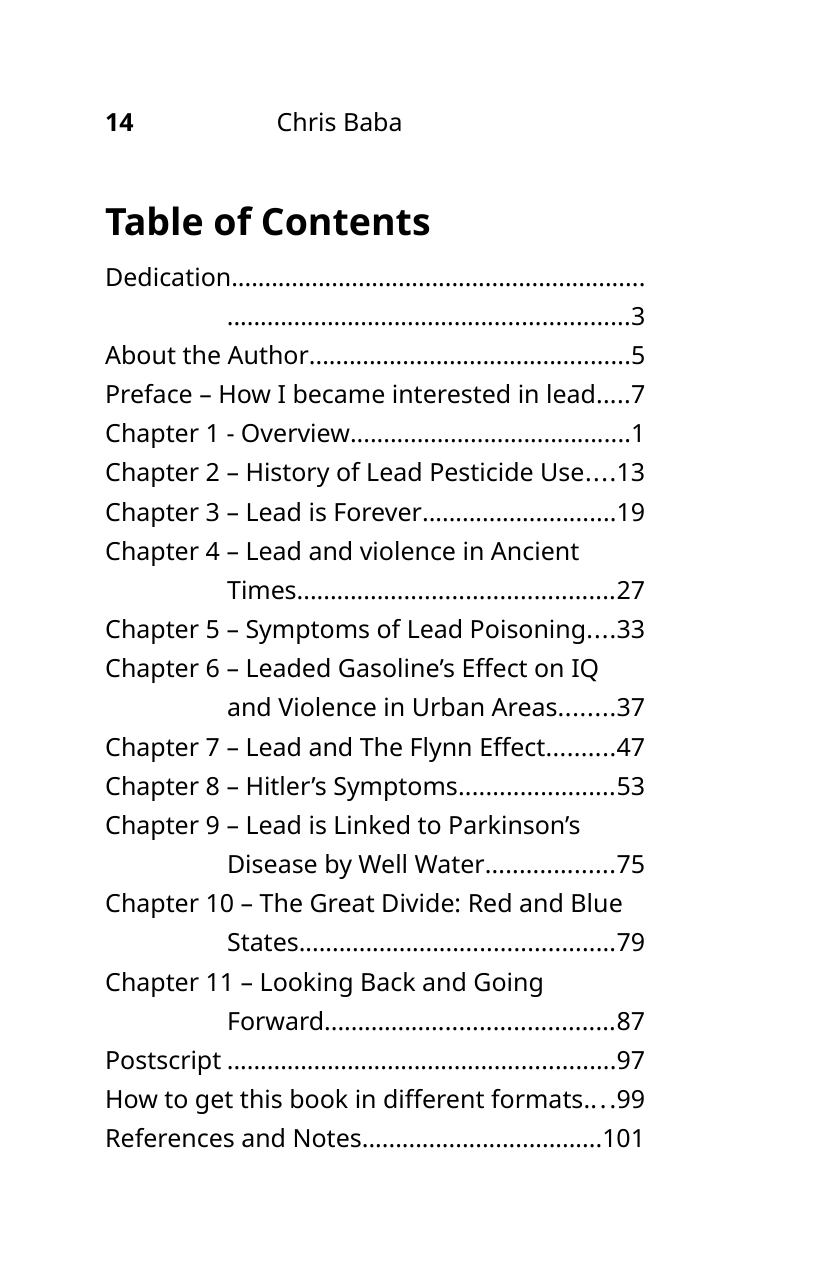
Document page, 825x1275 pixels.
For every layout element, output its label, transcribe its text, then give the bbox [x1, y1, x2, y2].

text How to get this book in different formats. 99 [105, 1082, 645, 1116]
text Preface – How I became interested in lead. 7 [105, 377, 645, 411]
text Chapter 11 – Looking Back and Going Forward 87 [105, 964, 645, 1037]
text Postscript 97 [105, 1042, 645, 1077]
text Chapter 9 – Lead is Linked to Parkinson’s Disease by Well Water 75 [105, 807, 645, 881]
text Chapter 3 – Lead is Forever 19 [105, 494, 645, 528]
text Chapter 7 – Lead and The Flynn Effect 47 [105, 729, 645, 763]
text Chapter 2 – History of Lead Pesticide Use 13 [105, 455, 645, 489]
text Dedication 3 [105, 259, 645, 332]
text Chapter 8 – Hitler’s Symptoms 53 [105, 768, 645, 802]
subtitle Table of Contents [105, 196, 645, 247]
text Chapter 6 – Leaded Gasoline’s Effect on IQ and Violence in Urban Areas 37 [105, 651, 645, 724]
text References and Notes 101 [105, 1121, 645, 1155]
text Chapter 5 – Symptoms of Lead Poisoning 33 [105, 612, 645, 646]
text Chapter 10 – The Great Divide: Red and Blue States 79 [105, 886, 645, 959]
text Chapter 4 – Lead and violence in Ancient Times 27 [105, 533, 645, 607]
text About the Author 5 [105, 337, 645, 372]
text Chapter 1 - Overview 1 [105, 416, 645, 450]
